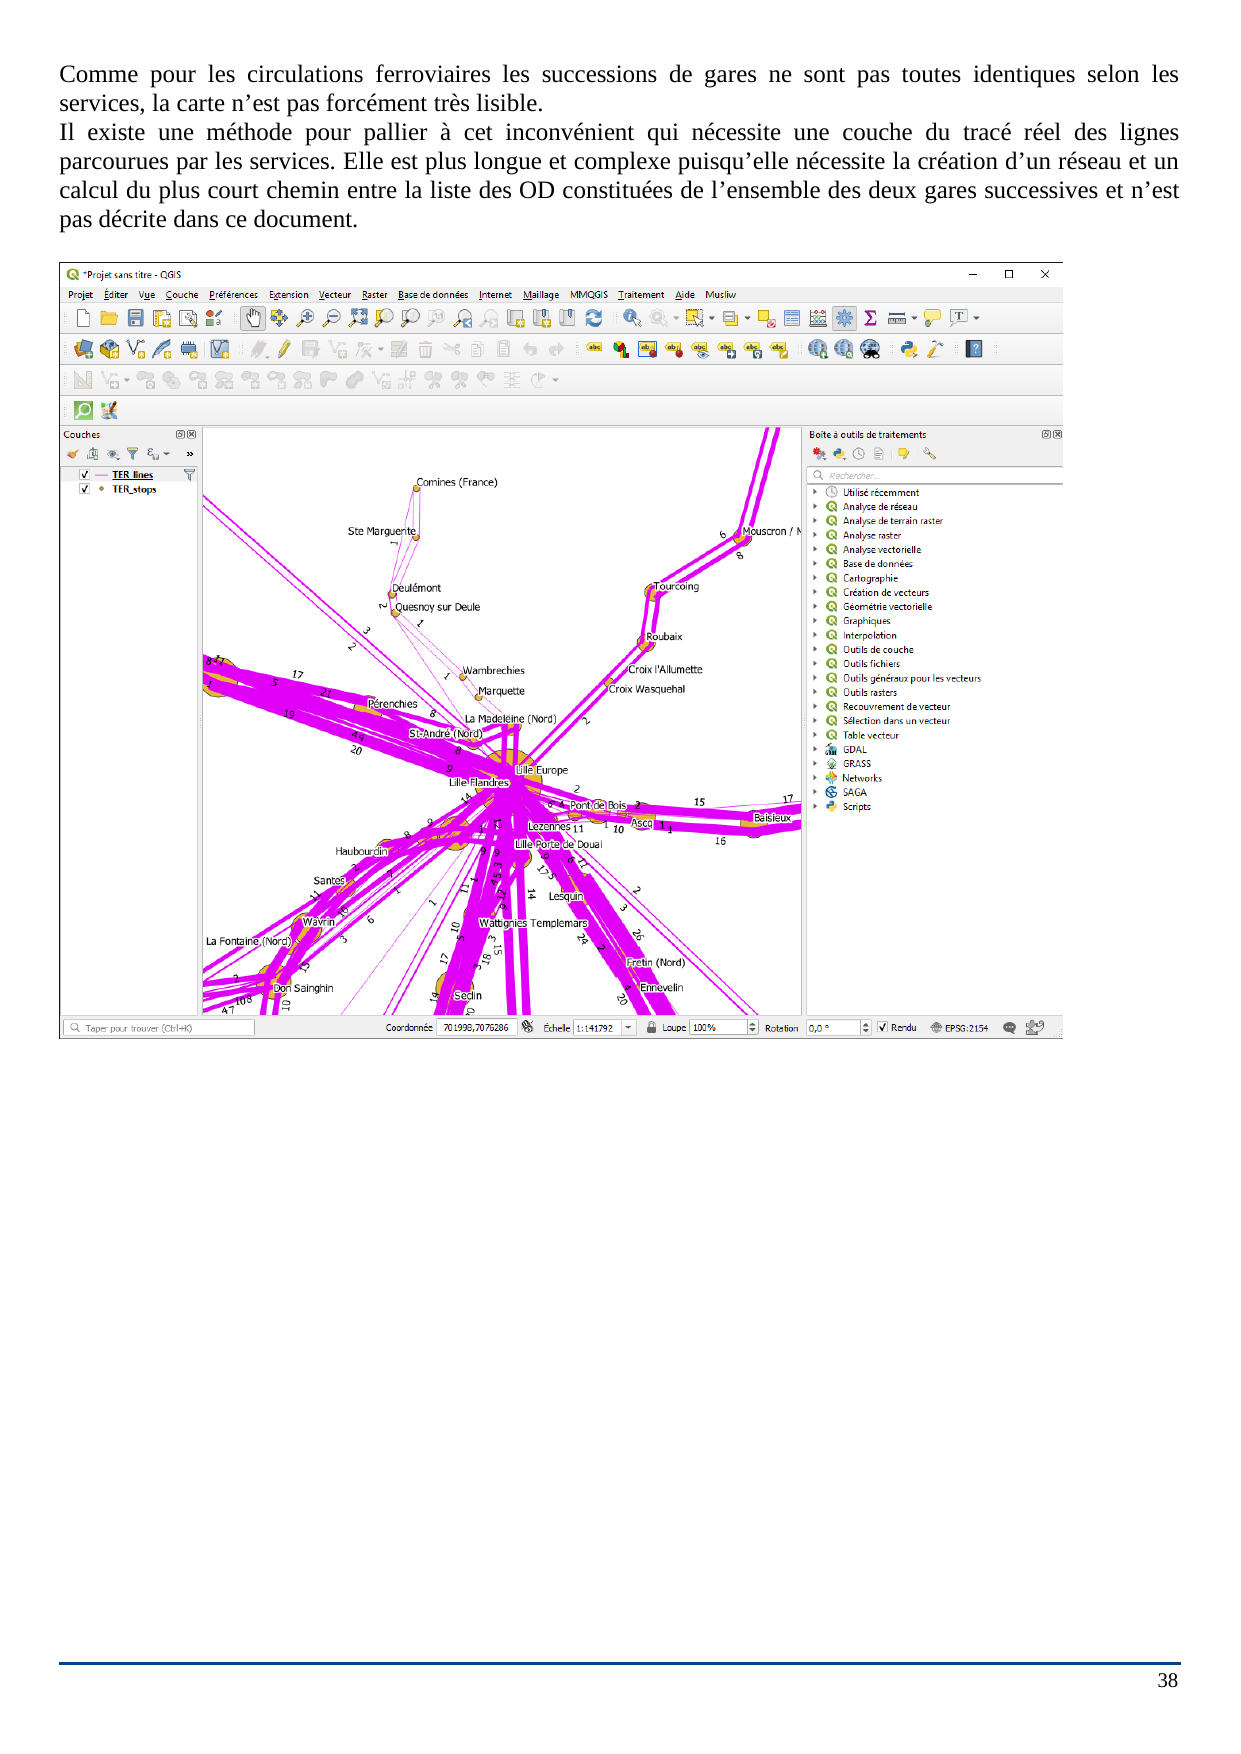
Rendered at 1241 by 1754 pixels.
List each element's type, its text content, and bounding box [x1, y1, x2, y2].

text Il existe une méthode pour pallier à cet inconvénient qui nécessite une couche du tracé réel des lignes parcourues par les services. Elle est plus longue et complexe puisqu’elle nécessite la création d’un réseau et un calcul du plus court chemin entre la liste des OD constituées de l’ensemble des deux gares successives et n’est pas décrite dans ce document. [59, 117, 1181, 233]
text Comme pour les circulations ferroviaires les successions de gares ne sont pas toutes identiques selon les services, la carte n’est pas forcément très lisible. [59, 59, 1181, 117]
picture [59, 262, 1063, 1039]
